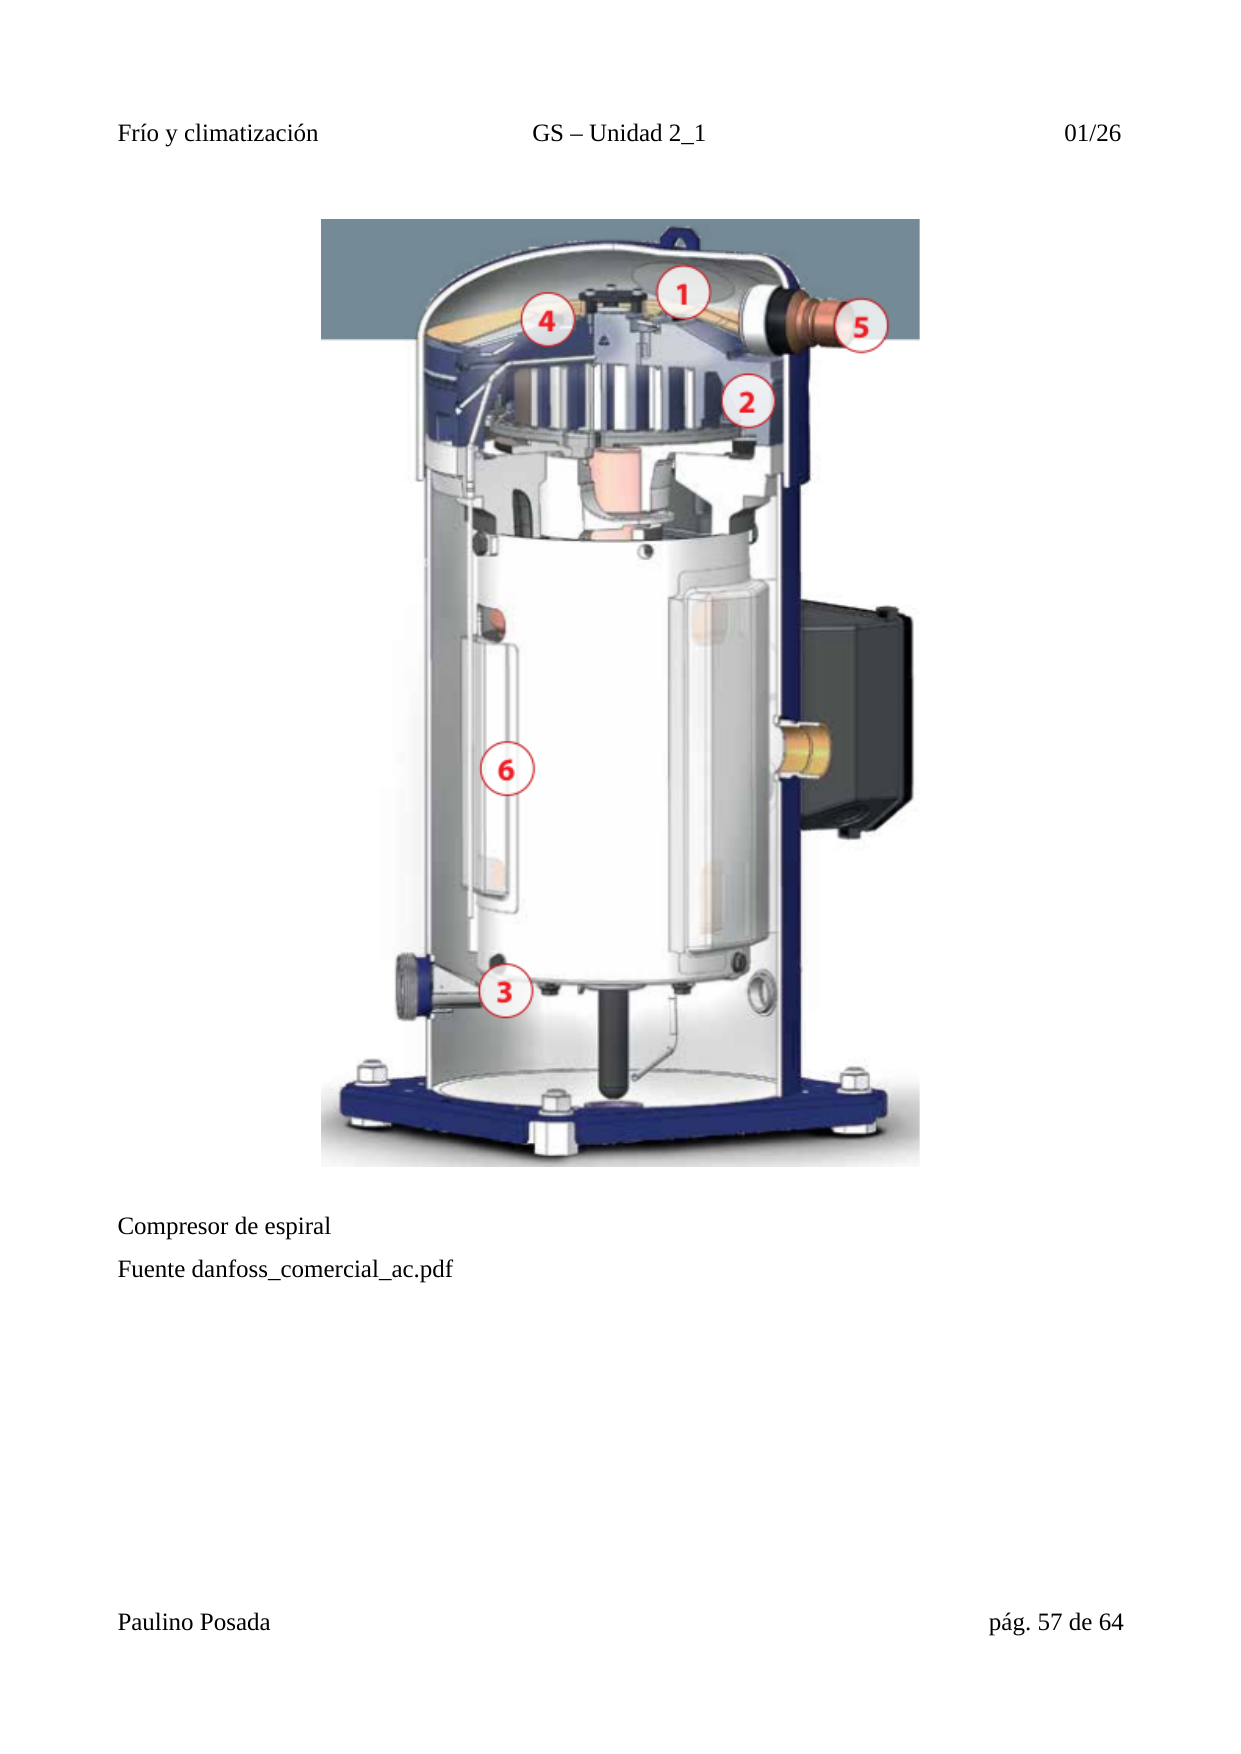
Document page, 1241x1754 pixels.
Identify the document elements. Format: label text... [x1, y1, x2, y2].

picture [321, 219, 920, 1167]
text Compresor de espiral [117, 1211, 1123, 1240]
text Fuente danfoss_comercial_ac.pdf [117, 1254, 1123, 1283]
